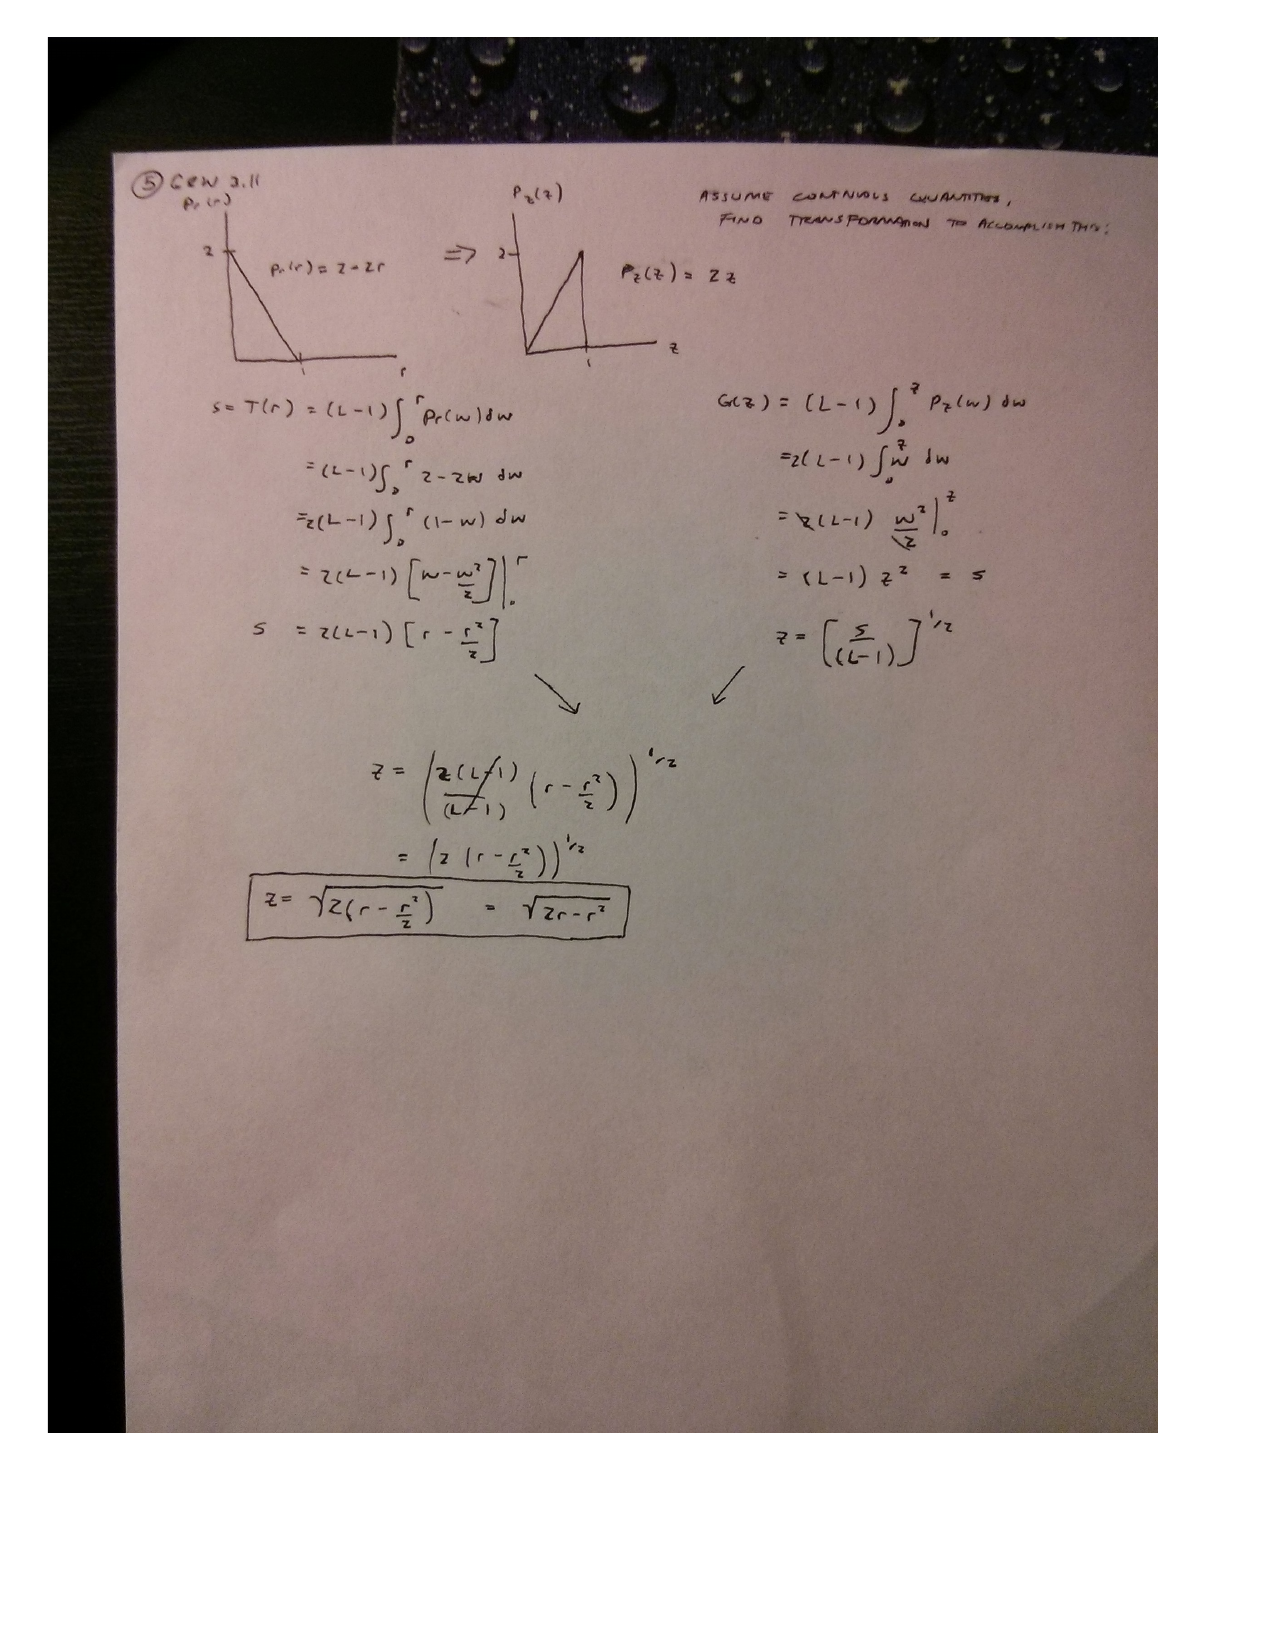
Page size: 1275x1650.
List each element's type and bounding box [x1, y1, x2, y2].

picture [47, 37, 1158, 1433]
